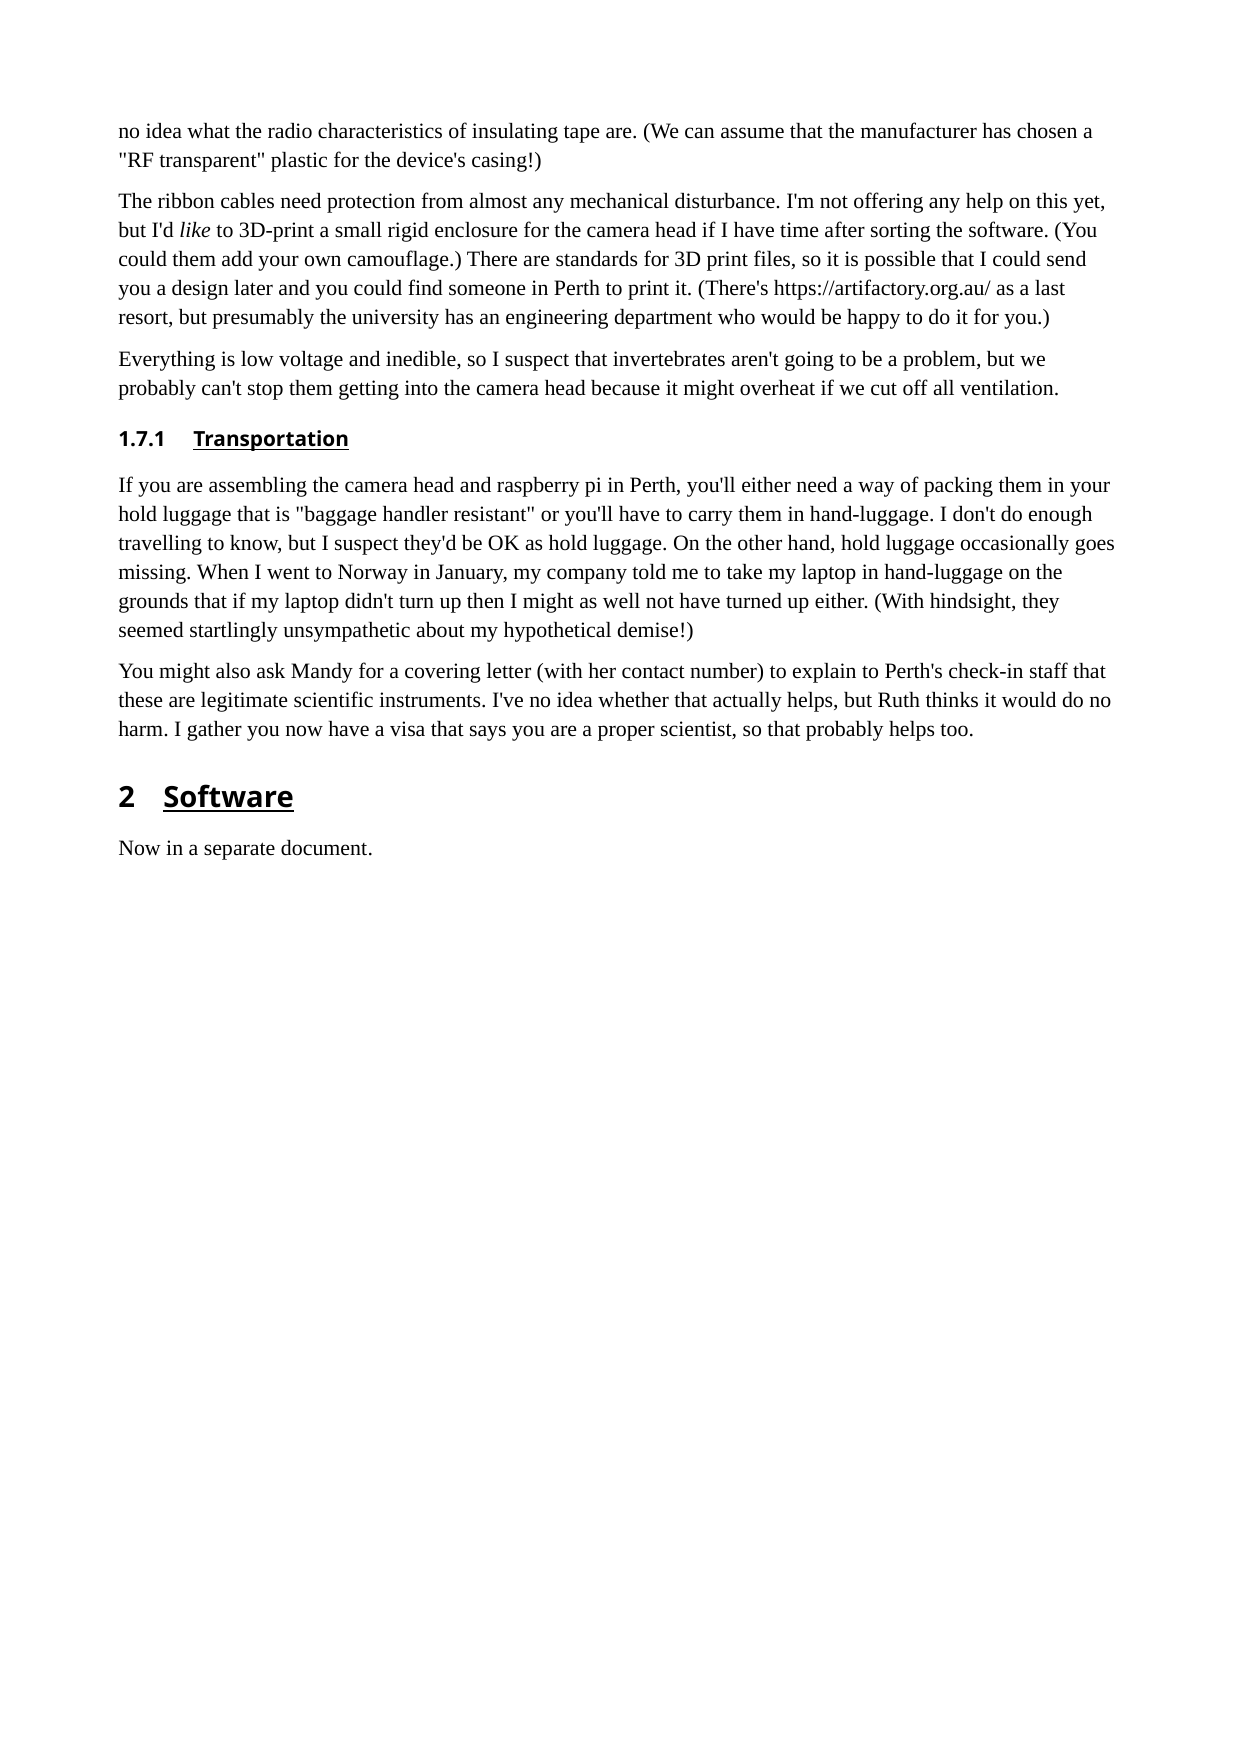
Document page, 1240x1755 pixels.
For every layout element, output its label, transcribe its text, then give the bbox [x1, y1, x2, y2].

text If you are assembling the camera head and raspberry pi in Perth, you'll either need a way of packing them in your hold luggage that is "baggage handler resistant" or you'll have to carry them in hand-luggage. I don't do enough travelling to know, but I suspect they'd be OK as hold luggage. On the other hand, hold luggage occasionally goes missing. When I went to Norway in January, my company told me to take my laptop in hand-luggage on the grounds that if my laptop didn't turn up then I might as well not have turned up either. (With hindsight, they seemed startlingly unsympathetic about my hypothetical demise!) [118, 472, 1121, 642]
text no idea what the radio characteristics of insulating tape are. (We can assume that the manufacturer has chosen a "RF transparent" plastic for the device's casing!) [118, 118, 1121, 172]
subtitle Software [118, 776, 1121, 816]
text You might also ask Mandy for a covering letter (with her contact number) to explain to Perth's check-in staff that these are legitimate scientific instruments. I've no idea whether that actually helps, but Ruth thinks it would do no harm. I gather you now have a visa that says you are a proper scientist, so that probably helps too. [118, 658, 1121, 741]
subtitle Transportation [118, 424, 1121, 453]
text The ribbon cables need protection from almost any mechanical disturbance. I'm not offering any help on this yet, but I'd like to 3D-print a small rigid enclosure for the camera head if I have time after sorting the software. (You could them add your own camouflage.) There are standards for 3D print files, so it is possible that I could send you a design later and you could find someone in Perth to print it. (There's https://artifactory.org.au/ as a last resort, but presumably the university has an engineering department who would be happy to do it for you.) [118, 188, 1121, 329]
text Everything is low voltage and inedible, so I suspect that invertebrates aren't going to be a problem, but we probably can't stop them getting into the camera head because it might overheat if we cut off all ventilation. [118, 346, 1121, 400]
text Now in a separate document. [118, 834, 1121, 860]
